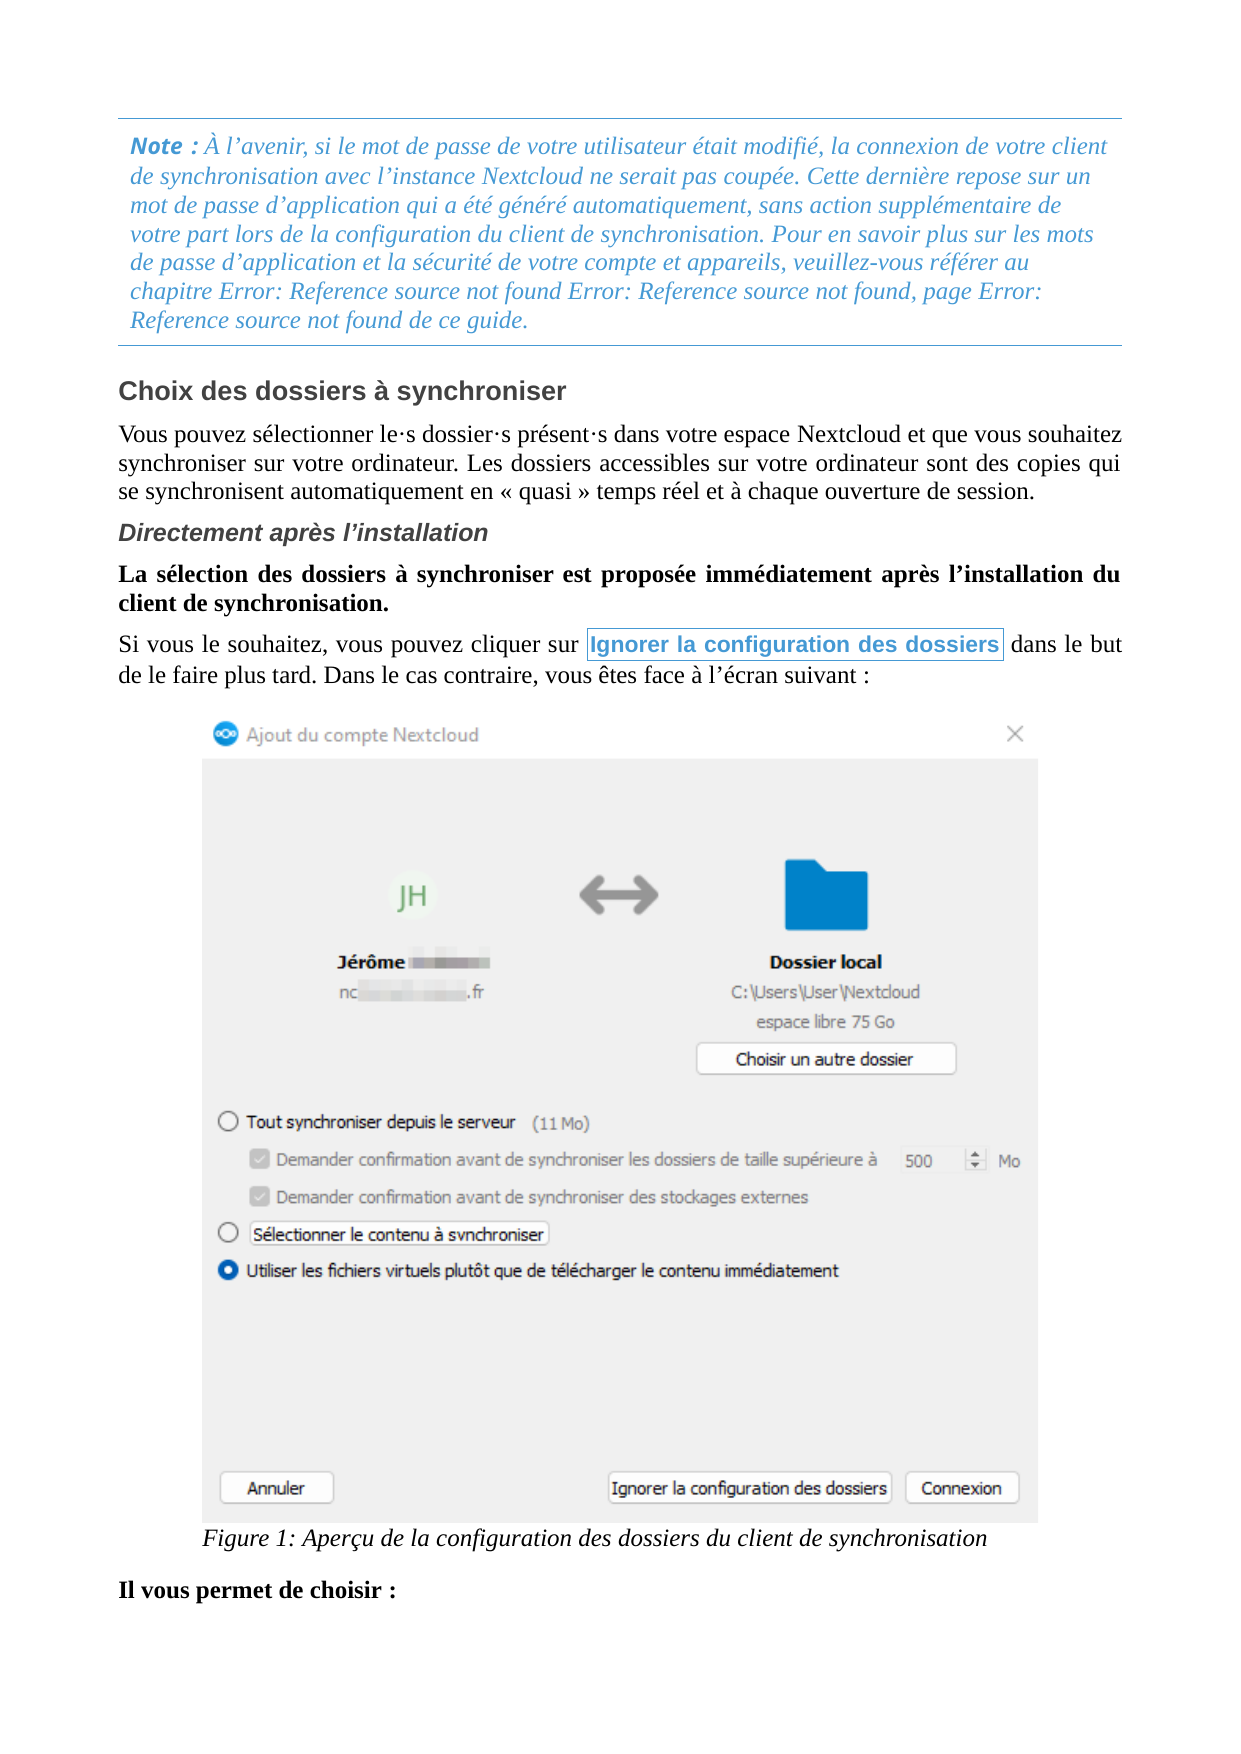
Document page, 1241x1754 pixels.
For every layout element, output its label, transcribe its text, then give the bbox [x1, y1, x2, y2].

text Note : À l’avenir, si le mot de passe de votre utilisateur était modifié, la connexion de votre client de synchronisation avec l’instance Nextcloud ne serait pas coupée. Cette dernière repose sur un mot de passe d’application qui a été généré automatiquement, sans action supplémentaire de votre part lors de la configuration du client de synchronisation. Pour en savoir plus sur les mots de passe d’application et la sécurité de votre compte et appareils, veuillez-vous référer au chapitre Erreur : source de la référence non trouvée Erreur : source de la référence non trouvée, page Erreur : source de la référence non trouvée de ce guide. [118, 119, 1122, 345]
text Il vous permet de choisir : [118, 1575, 1122, 1604]
text Si vous le souhaitez, vous pouvez cliquer sur Ignorer la configuration des dossiers dans le but de le faire plus tard. Dans le cas contraire, vous êtes face à l’écran suivant : [118, 628, 1122, 689]
text Figure 1: Aperçu de la configuration des dossiers du client de synchronisation [202, 1523, 1038, 1551]
subtitle Choix des dossiers à synchroniser [118, 375, 1122, 406]
text Vous pouvez sélectionner le·s dossier·s présent·s dans votre espace Nextcloud et que vous souhaitez synchroniser sur votre ordinateur. Les dossiers accessibles sur votre ordinateur sont des copies qui se synchronisent automatiquement en « quasi » temps réel et à chaque ouverture de session. [118, 419, 1122, 505]
subtitle Directement après l’installation [118, 518, 1122, 546]
picture [202, 712, 1039, 1523]
text La sélection des dossiers à synchroniser est proposée immédiatement après l’installation du client de synchronisation. [118, 559, 1122, 616]
